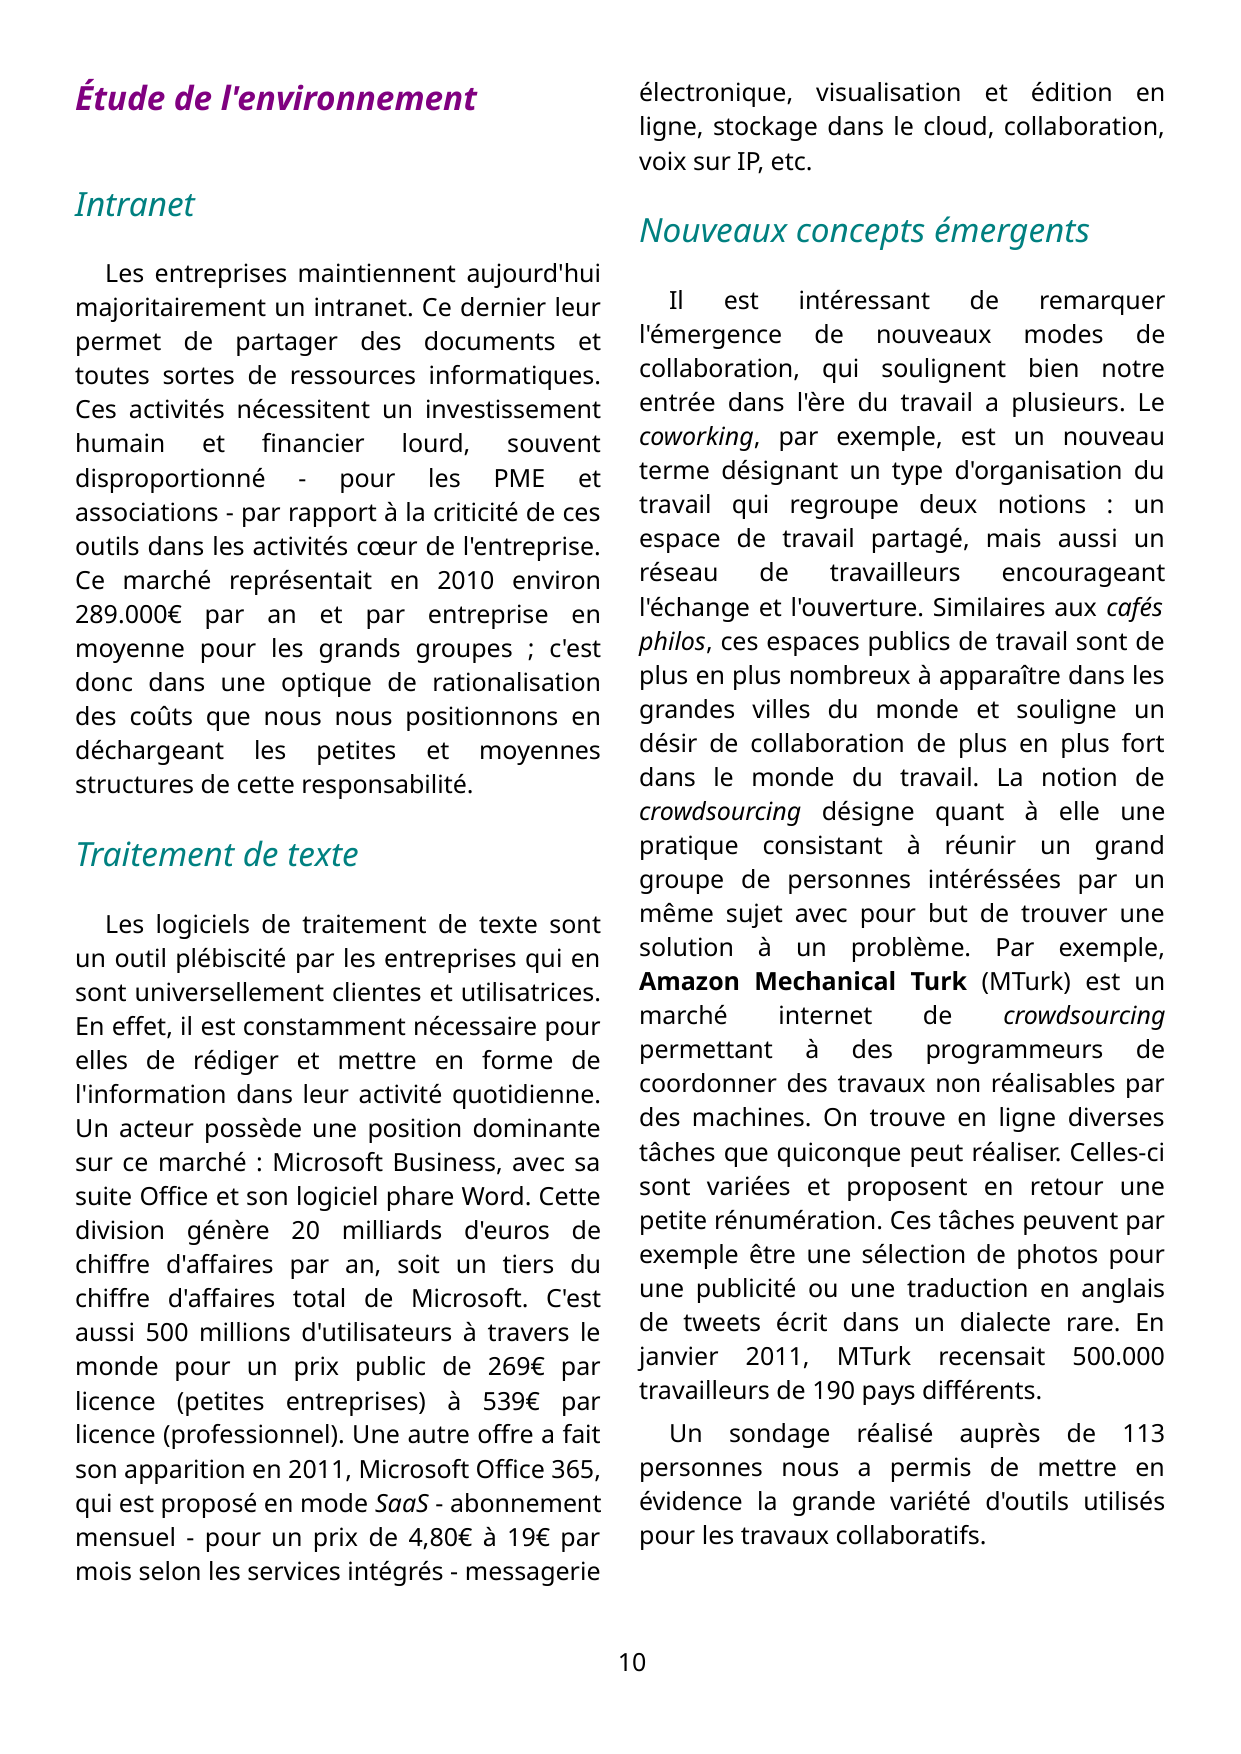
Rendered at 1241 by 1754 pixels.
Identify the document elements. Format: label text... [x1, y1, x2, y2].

subtitle Nouveaux concepts émergents [639, 207, 1166, 253]
text Un sondage réalisé auprès de 113 personnes nous a permis de mettre en évidence la grande variété d'outils utilisés pour les travaux collaboratifs. [639, 1416, 1166, 1552]
subtitle Traitement de texte [75, 831, 601, 876]
text électronique, visualisation et édition en ligne, stockage dans le cloud, collaboration, voix sur IP, etc. [639, 75, 1166, 177]
text Les entreprises maintiennent aujourd'hui majoritairement un intranet. Ce dernier leur permet de partager des documents et toutes sortes de ressources informatiques. Ces activités nécessitent un investissement humain et financier lourd, souvent disproportionné - pour les PME et associations - par rapport à la criticité de ces outils dans les activités cœur de l'entreprise. Ce marché représentait en 2010 environ 289.000€ par an et par entreprise en moyenne pour les grands groupes ; c'est donc dans une optique de rationalisation des coûts que nous nous positionnons en déchargeant les petites et moyennes structures de cette responsabilité. [75, 256, 601, 801]
text Les logiciels de traitement de texte sont un outil plébiscité par les entreprises qui en sont universellement clientes et utilisatrices. En effet, il est constamment nécessaire pour elles de rédiger et mettre en forme de l'information dans leur activité quotidienne. Un acteur possède une position dominante sur ce marché : Microsoft Business, avec sa suite Office et son logiciel phare Word. Cette division génère 20 milliards d'euros de chiffre d'affaires par an, soit un tiers du chiffre d'affaires total de Microsoft. C'est aussi 500 millions d'utilisateurs à travers le monde pour un prix public de 269€ par licence (petites entreprises) à 539€ par licence (professionnel). Une autre offre a fait son apparition en 2011, Microsoft Office 365, qui est proposé en mode SaaS - abonnement mensuel - pour un prix de 4,80€ à 19€ par mois selon les services intégrés - messagerie [75, 906, 601, 1587]
subtitle Intranet [75, 180, 601, 226]
text Il est intéressant de remarquer l'émergence de nouveaux modes de collaboration, qui soulignent bien notre entrée dans l'ère du travail a plusieurs. Le coworking, par exemple, est un nouveau terme désignant un type d'organisation du travail qui regroupe deux notions : un espace de travail partagé, mais aussi un réseau de travailleurs encourageant l'échange et l'ouverture. Similaires aux cafés philos, ces espaces publics de travail sont de plus en plus nombreux à apparaître dans les grandes villes du monde et souligne un désir de collaboration de plus en plus fort dans le monde du travail. La notion de crowdsourcing désigne quant à elle une pratique consistant à réunir un grand groupe de personnes intéréssées par un même sujet avec pour but de trouver une solution à un problème. Par exemple, Amazon Mechanical Turk (MTurk) est un marché internet de crowdsourcing permettant à des programmeurs de coordonner des travaux non réalisables par des machines. On trouve en ligne diverses tâches que quiconque peut réaliser. Celles-ci sont variées et proposent en retour une petite rénumération. Ces tâches peuvent par exemple être une sélection de photos pour une publicité ou une traduction en anglais de tweets écrit dans un dialecte rare. En janvier 2011, MTurk recensait 500.000 travailleurs de 190 pays différents. [639, 283, 1166, 1407]
subtitle Étude de l'environnement [75, 75, 601, 120]
